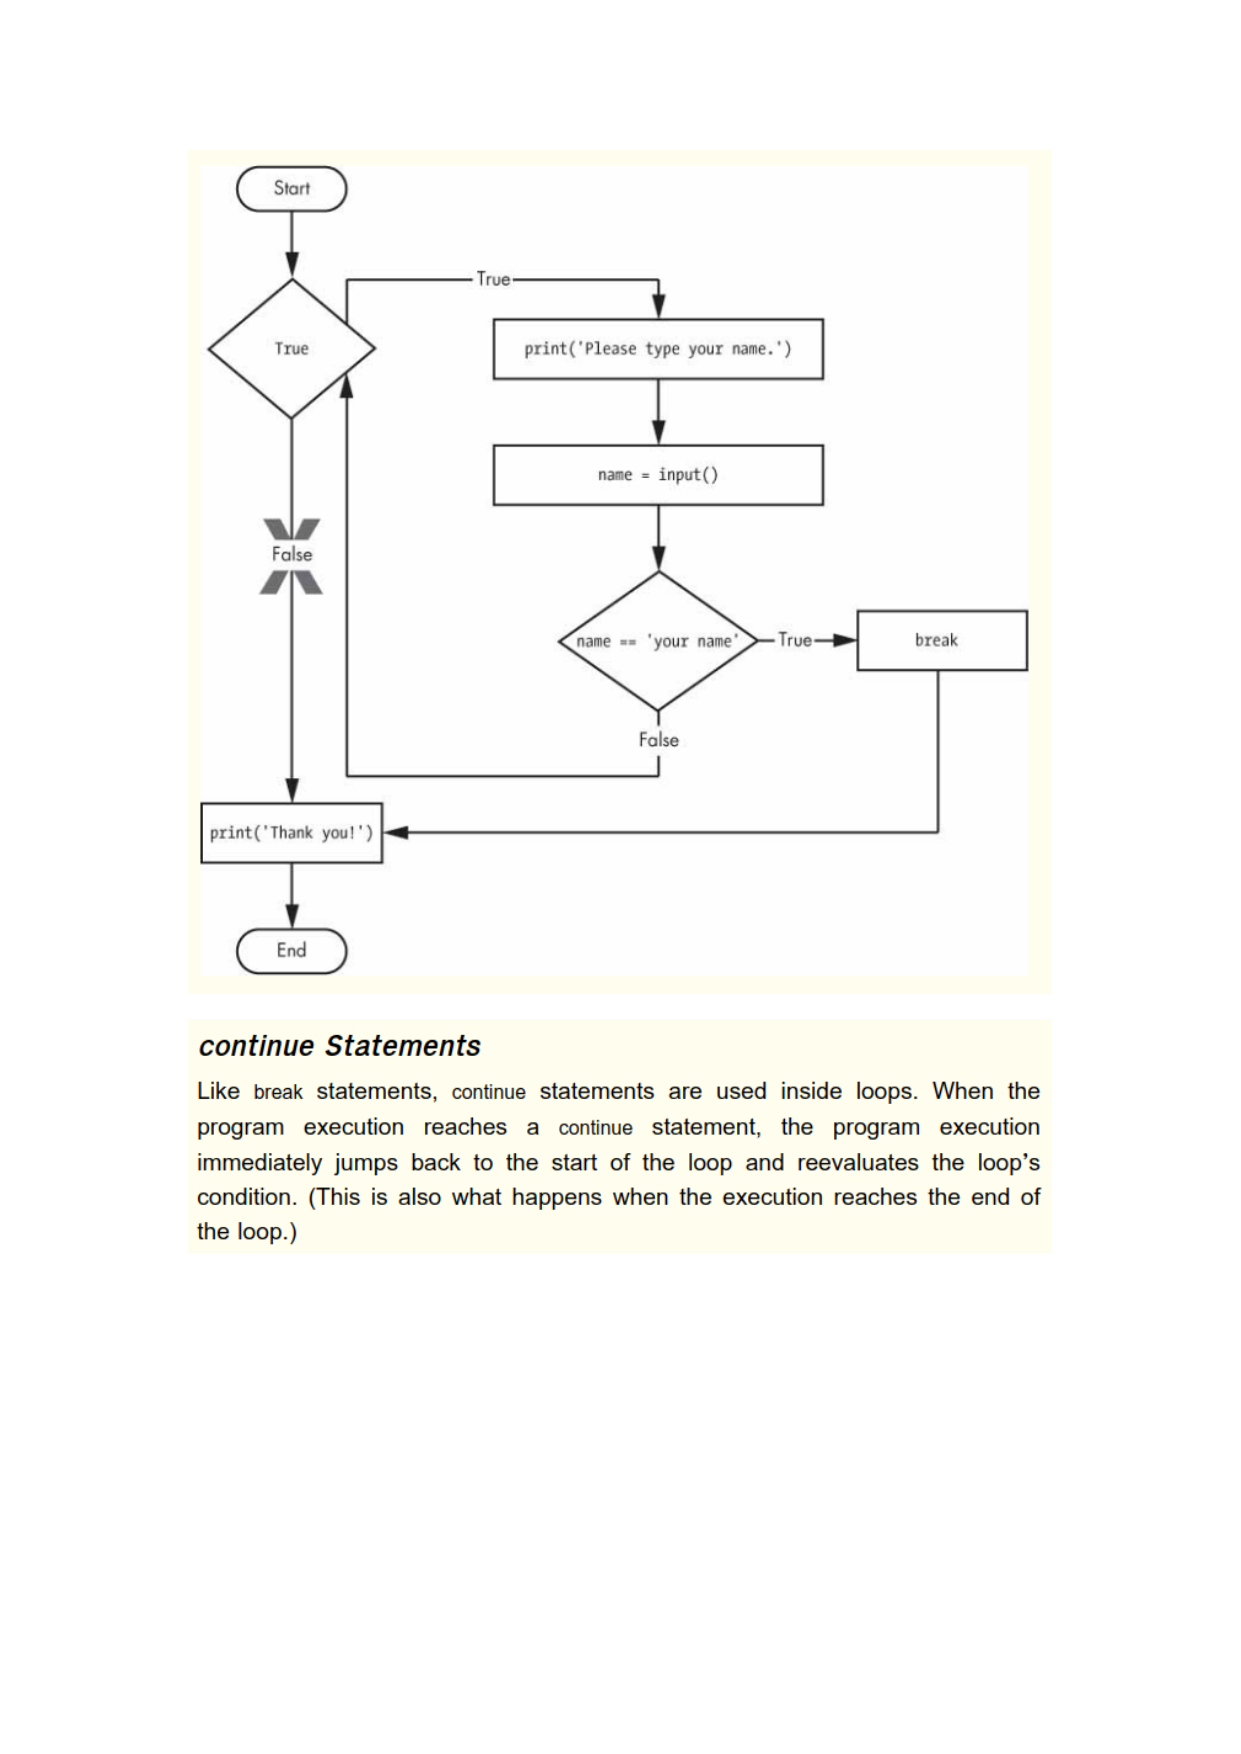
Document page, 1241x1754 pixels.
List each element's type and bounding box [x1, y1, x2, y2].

picture [187, 1019, 1053, 1253]
picture [187, 150, 1052, 994]
